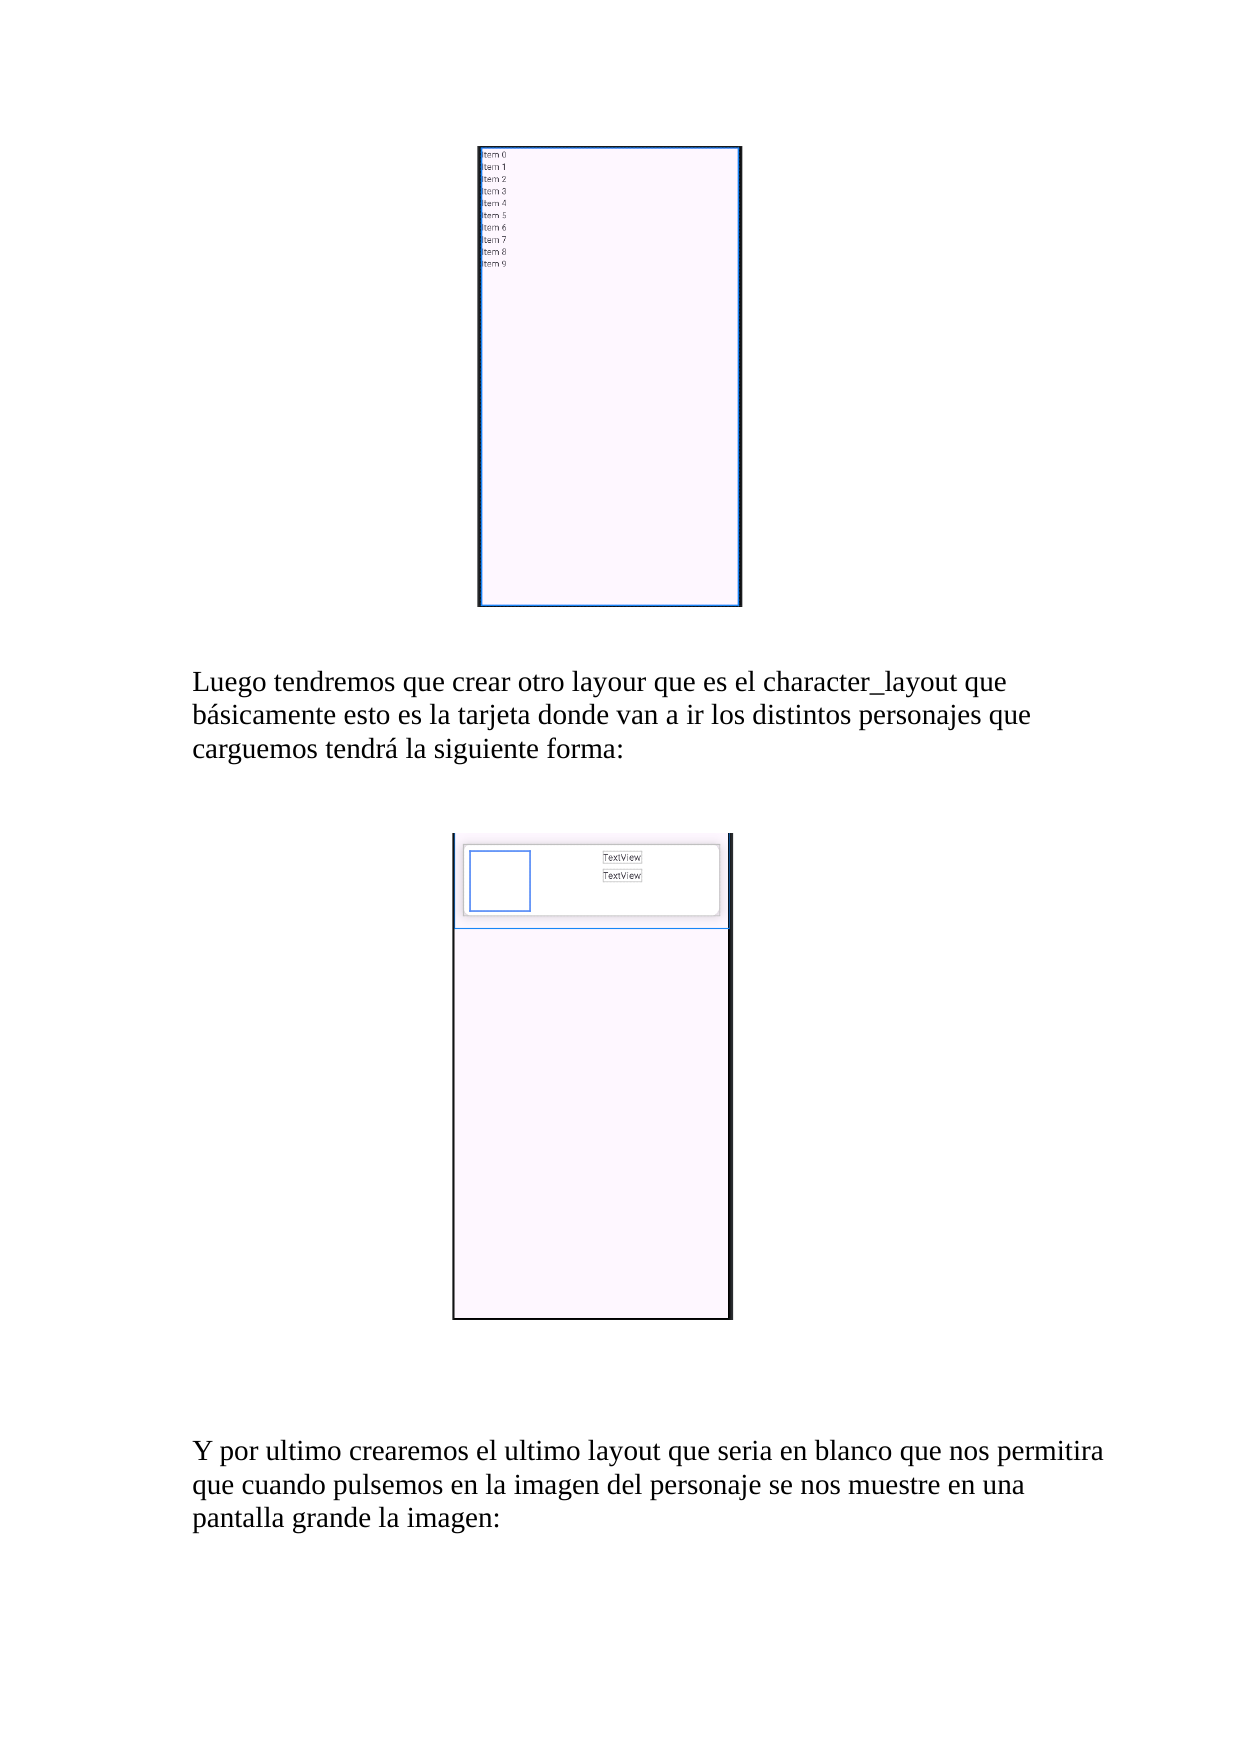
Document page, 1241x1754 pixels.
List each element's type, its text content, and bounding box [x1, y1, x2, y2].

text Y por ultimo crearemos el ultimo layout que seria en blanco que nos permitira que cuando pulsemos en la imagen del personaje se nos muestre en una pantalla grande la imagen: [118, 1433, 1122, 1534]
text Luego tendremos que crear otro layour que es el character_layout que básicamente esto es la tarjeta donde van a ir los distintos personajes que carguemos tendrá la siguiente forma: [118, 664, 1122, 764]
picture [452, 833, 734, 1320]
picture [477, 146, 743, 607]
